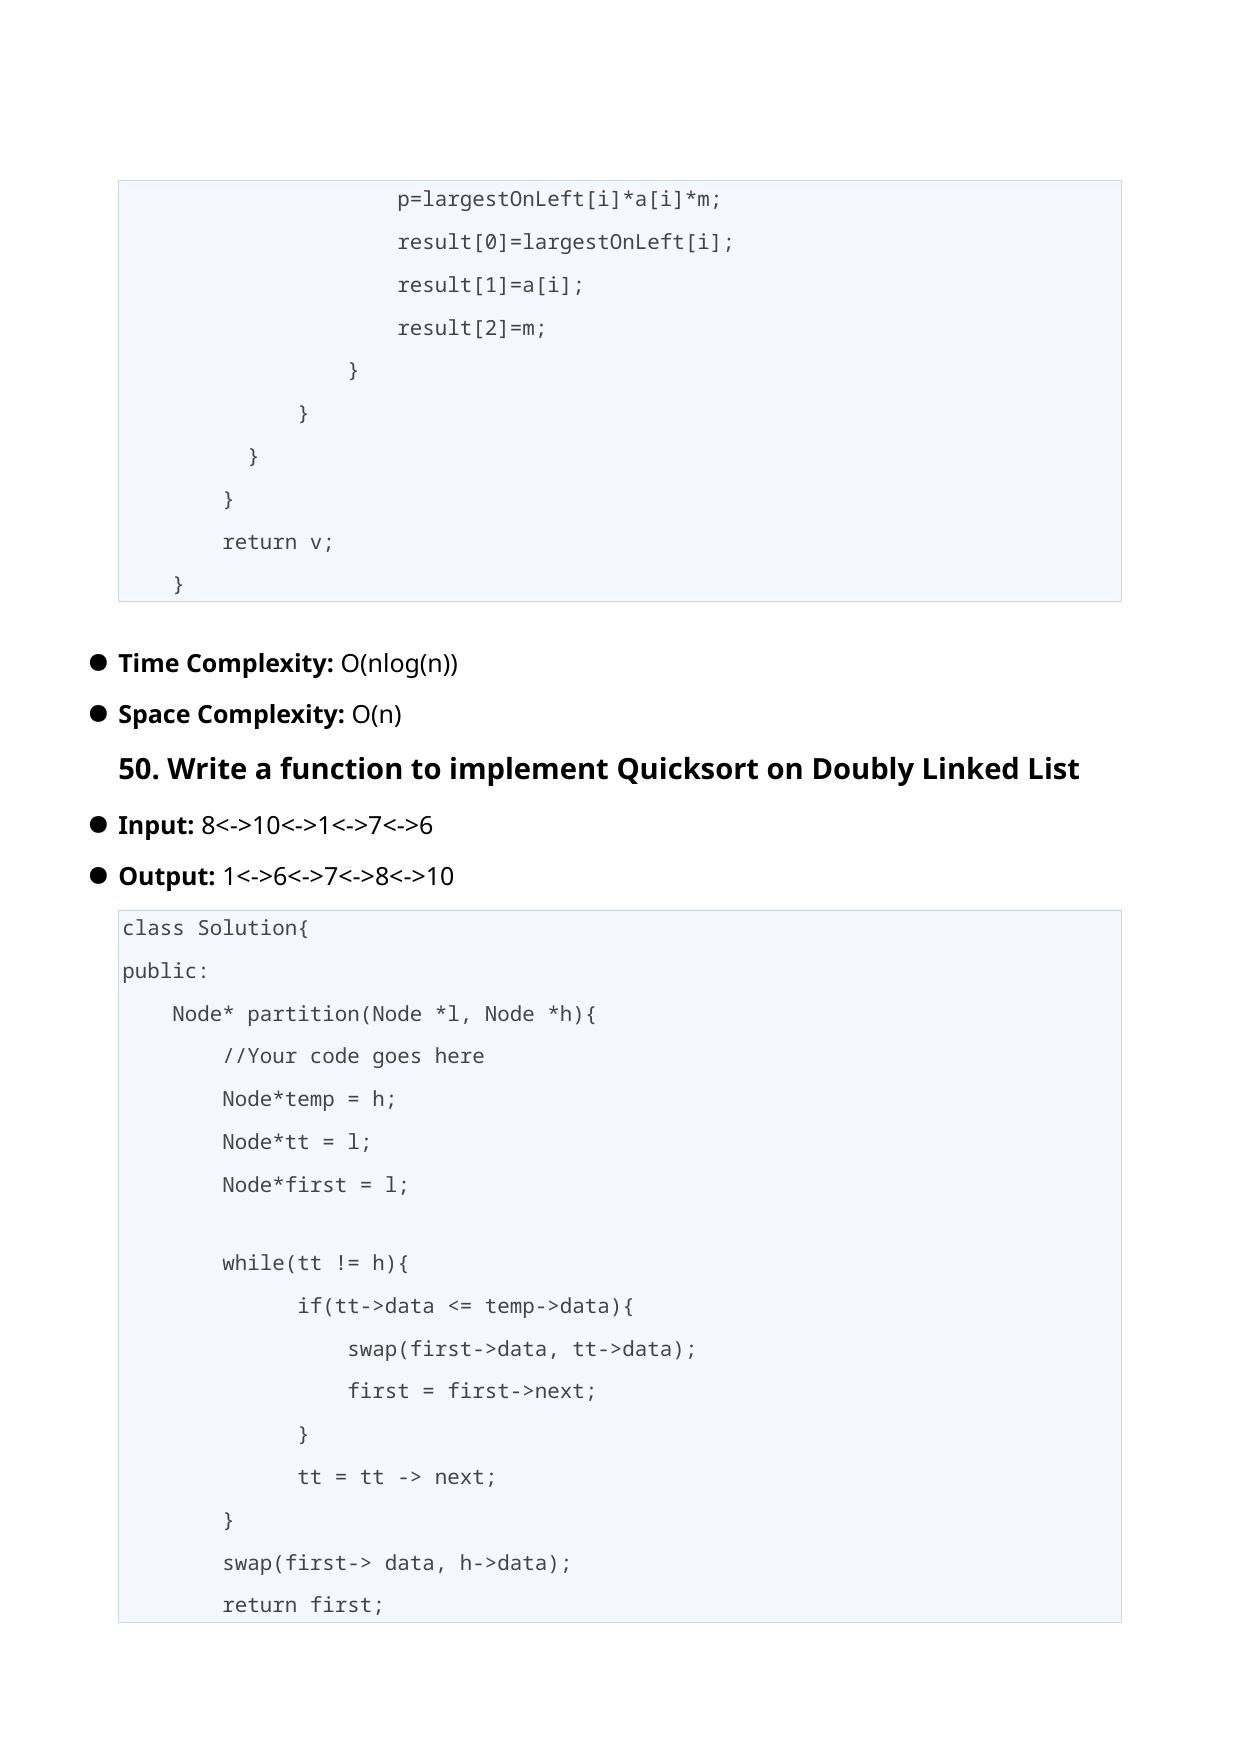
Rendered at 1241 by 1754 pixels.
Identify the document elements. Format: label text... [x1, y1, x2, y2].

text swap(first->data, tt->data); [119, 1330, 1121, 1362]
text return first; [119, 1587, 1121, 1622]
text } [119, 1501, 1121, 1533]
text first = first->next; [119, 1373, 1121, 1405]
text Node* partition(Node *l, Node *h){ [119, 995, 1121, 1027]
text } [119, 1415, 1121, 1448]
subtitle 50. Write a function to implement Quicksort on Doubly Linked List [118, 748, 1122, 788]
text //Your code goes here [119, 1037, 1121, 1070]
text result[2]=m; [119, 309, 1121, 341]
list Space Complexity: O(n) [118, 697, 1122, 731]
text } [119, 480, 1121, 512]
text if(tt->data <= temp->data){ [119, 1287, 1121, 1319]
list Input: 8<->10<->1<->7<->6 [118, 807, 1122, 841]
text Node*temp = h; [119, 1080, 1121, 1113]
text while(tt != h){ [119, 1244, 1121, 1277]
text result[0]=largestOnLeft[i]; [119, 223, 1121, 256]
text } [119, 566, 1121, 601]
text } [119, 352, 1121, 384]
list Time Complexity: O(nlog(n)) [118, 646, 1122, 680]
text Node*first = l; [119, 1166, 1121, 1198]
text } [119, 437, 1121, 470]
text class Solution{ [119, 911, 1121, 942]
text tt = tt -> next; [119, 1458, 1121, 1491]
text result[1]=a[i]; [119, 266, 1121, 298]
text } [119, 394, 1121, 427]
text Node*tt = l; [119, 1123, 1121, 1156]
text p=largestOnLeft[i]*a[i]*m; [119, 181, 1121, 213]
text swap(first-> data, h->data); [119, 1544, 1121, 1576]
text return v; [119, 523, 1121, 555]
text public: [119, 952, 1121, 984]
list Output: 1<->6<->7<->8<->10 [118, 858, 1122, 892]
